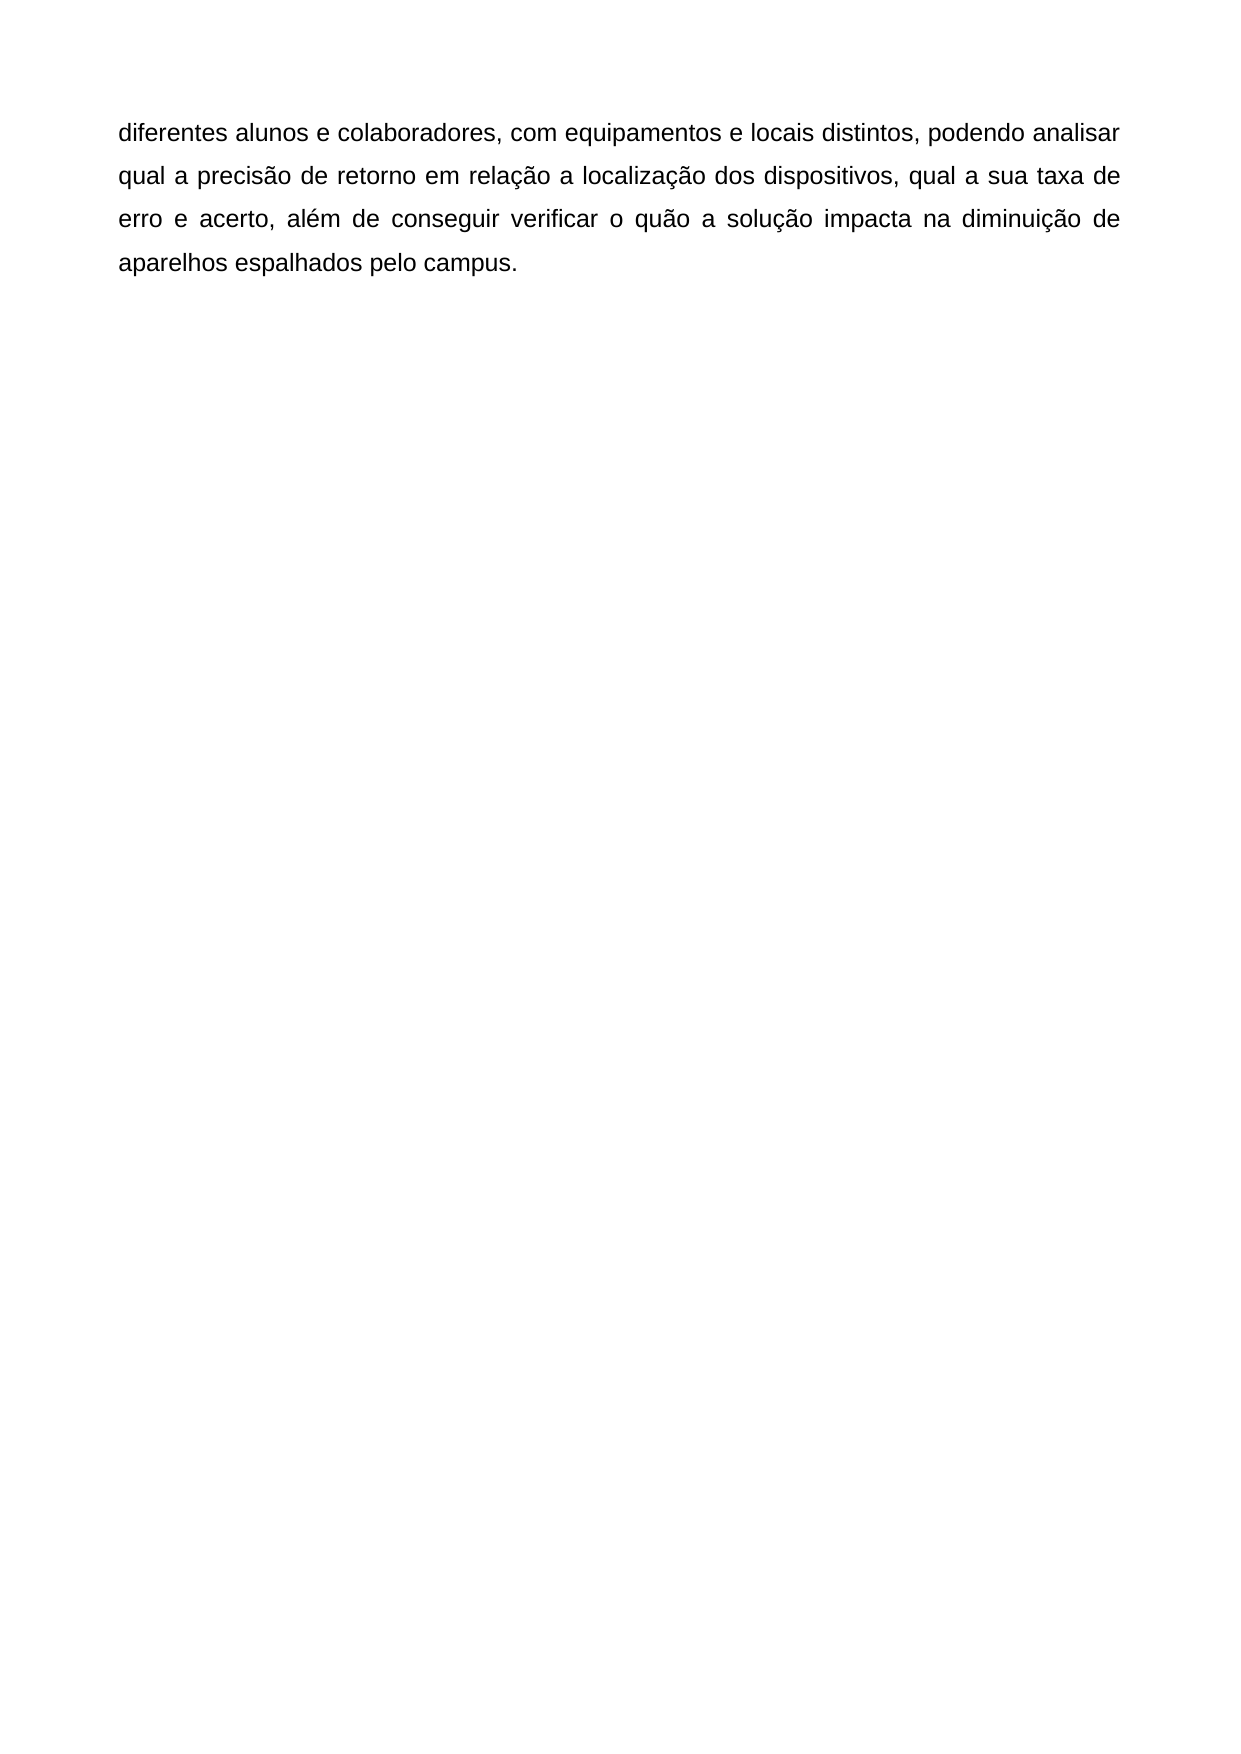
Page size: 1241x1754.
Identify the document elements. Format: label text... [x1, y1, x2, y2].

text diferentes alunos e colaboradores, com equipamentos e locais distintos, podendo analisar qual a precisão de retorno em relação a localização dos dispositivos, qual a sua taxa de erro e acerto, além de conseguir verificar o quão a solução impacta na diminuição de aparelhos espalhados pelo campus. [118, 118, 1122, 276]
